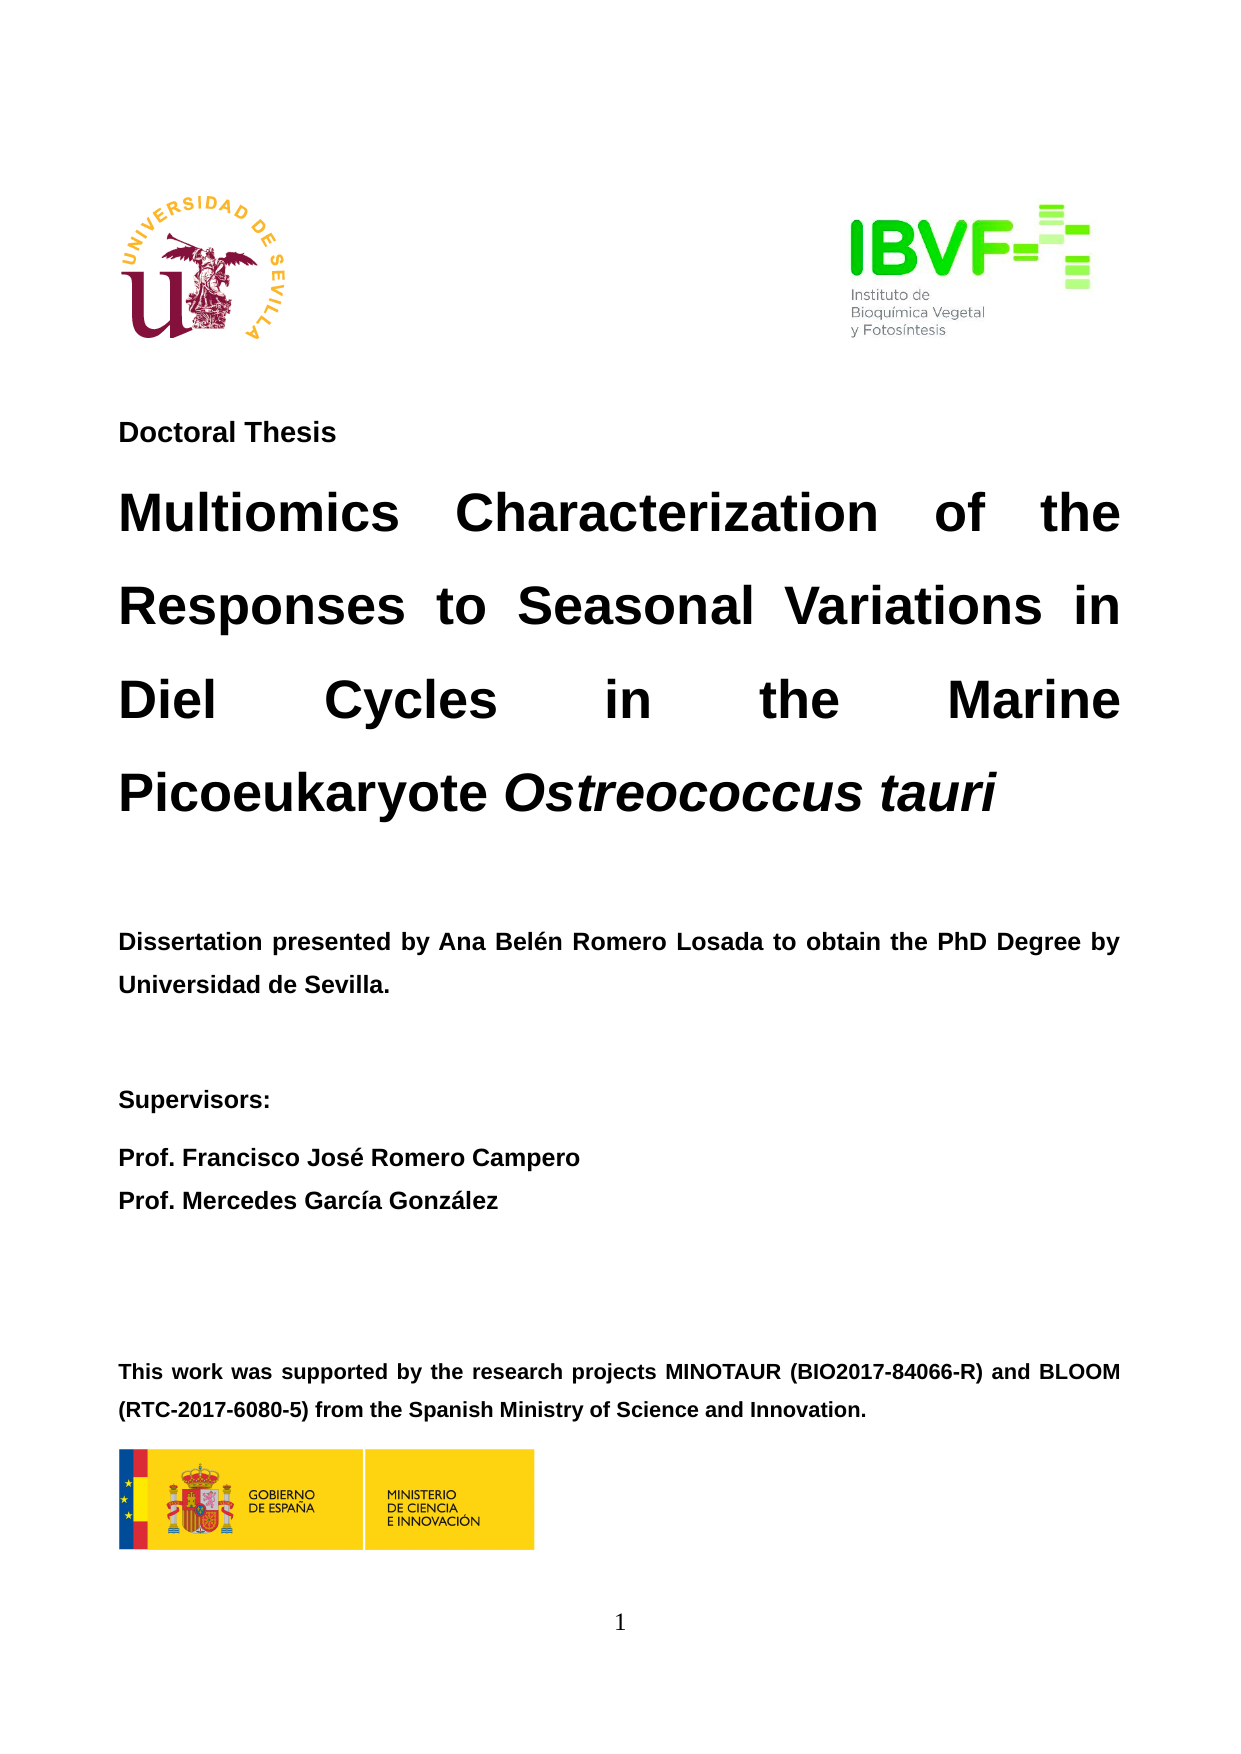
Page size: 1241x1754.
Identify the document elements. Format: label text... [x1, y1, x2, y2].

text Dissertation presented by Ana Belén Romero Losada to obtain the PhD Degree by Universidad de Sevilla. [118, 926, 1122, 998]
text Multiomics Characterization of the Responses to Seasonal Variations in Diel Cycles in the Marine Picoeukaryote Ostreococcus tauri [118, 480, 1122, 823]
text This work was supported by the research projects MINOTAUR (BIO2017-84066-R) and BLOOM (RTC-2017-6080-5) from the Spanish Ministry of Science and Innovation. [118, 1359, 1122, 1422]
text Prof. Francisco José Romero Campero Prof. Mercedes García González [118, 1143, 1122, 1214]
picture [829, 184, 1098, 357]
text Supervisors: [118, 1085, 1122, 1114]
text Doctoral Thesis [118, 416, 1122, 449]
picture [118, 1449, 535, 1550]
